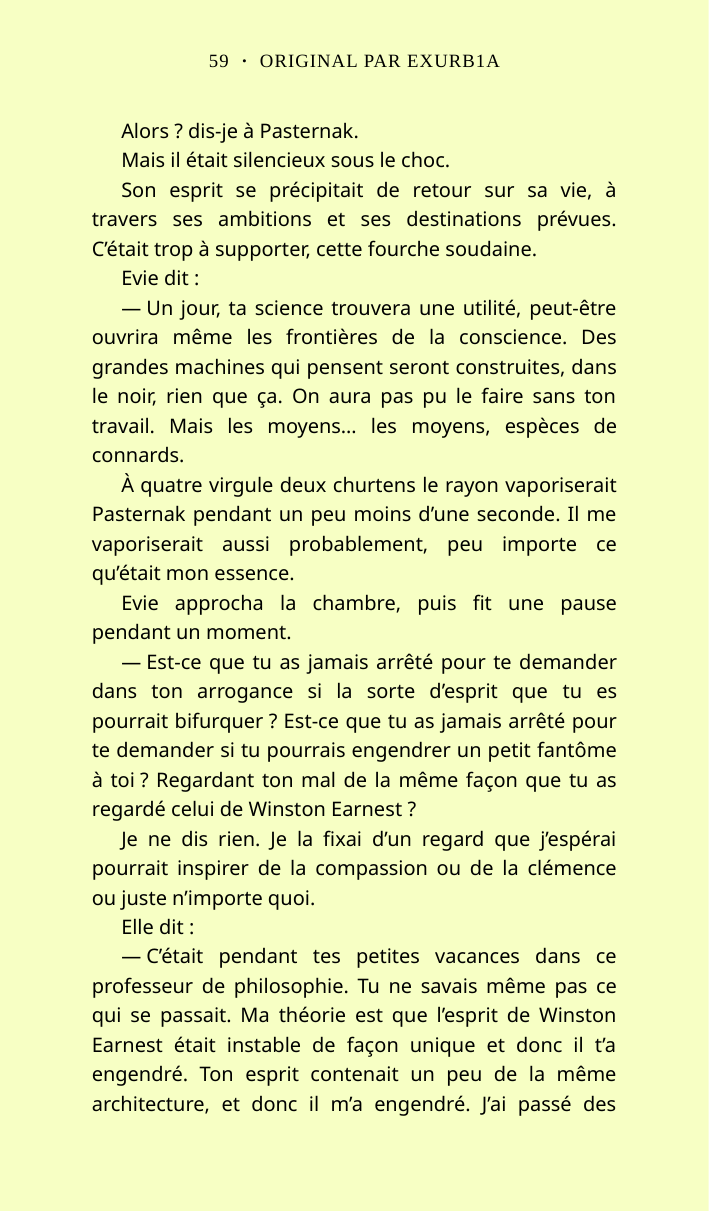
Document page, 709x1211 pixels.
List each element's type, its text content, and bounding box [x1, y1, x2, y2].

text — Est-ce que tu as jamais arrêté pour te demander dans ton arrogance si la sorte d’esprit que tu es pourrait bifurquer ? Est-ce que tu as jamais arrêté pour te demander si tu pourrais engendrer un petit fantôme à toi ? Regardant ton mal de la même façon que tu as regardé celui de Winston Earnest ? [92, 646, 617, 822]
text Evie approcha la chambre, puis fit une pause pendant un moment. [92, 587, 617, 646]
text Evie dit : [92, 262, 617, 292]
text Mais il était silencieux sous le choc. [92, 144, 617, 174]
text À quatre virgule deux churtens le rayon vaporiserait Pasternak pendant un peu moins d’une seconde. Il me vaporiserait aussi probablement, peu importe ce qu’était mon essence. [92, 469, 617, 587]
text Elle dit : [92, 911, 617, 940]
text — C’était pendant tes petites vacances dans ce professeur de philosophie. Tu ne savais même pas ce qui se passait. Ma théorie est que l’esprit de Winston Earnest était instable de façon unique et donc il t’a engendré. Ton esprit contenait un peu de la même architecture, et donc il m’a engendré. J’ai passé des [92, 940, 617, 1117]
text Alors ? dis-je à Pasternak. [92, 115, 617, 144]
text Son esprit se précipitait de retour sur sa vie, à travers ses ambitions et ses destinations prévues. C’était trop à supporter, cette fourche soudaine. [92, 174, 617, 262]
text — Un jour, ta science trouvera une utilité, peut-être ouvrira même les frontières de la conscience. Des grandes machines qui pensent seront construites, dans le noir, rien que ça. On aura pas pu le faire sans ton travail. Mais les moyens… les moyens, espèces de connards. [92, 292, 617, 469]
text Je ne dis rien. Je la fixai d’un regard que j’espérai pourrait inspirer de la compassion ou de la clémence ou juste n’importe quoi. [92, 822, 617, 911]
